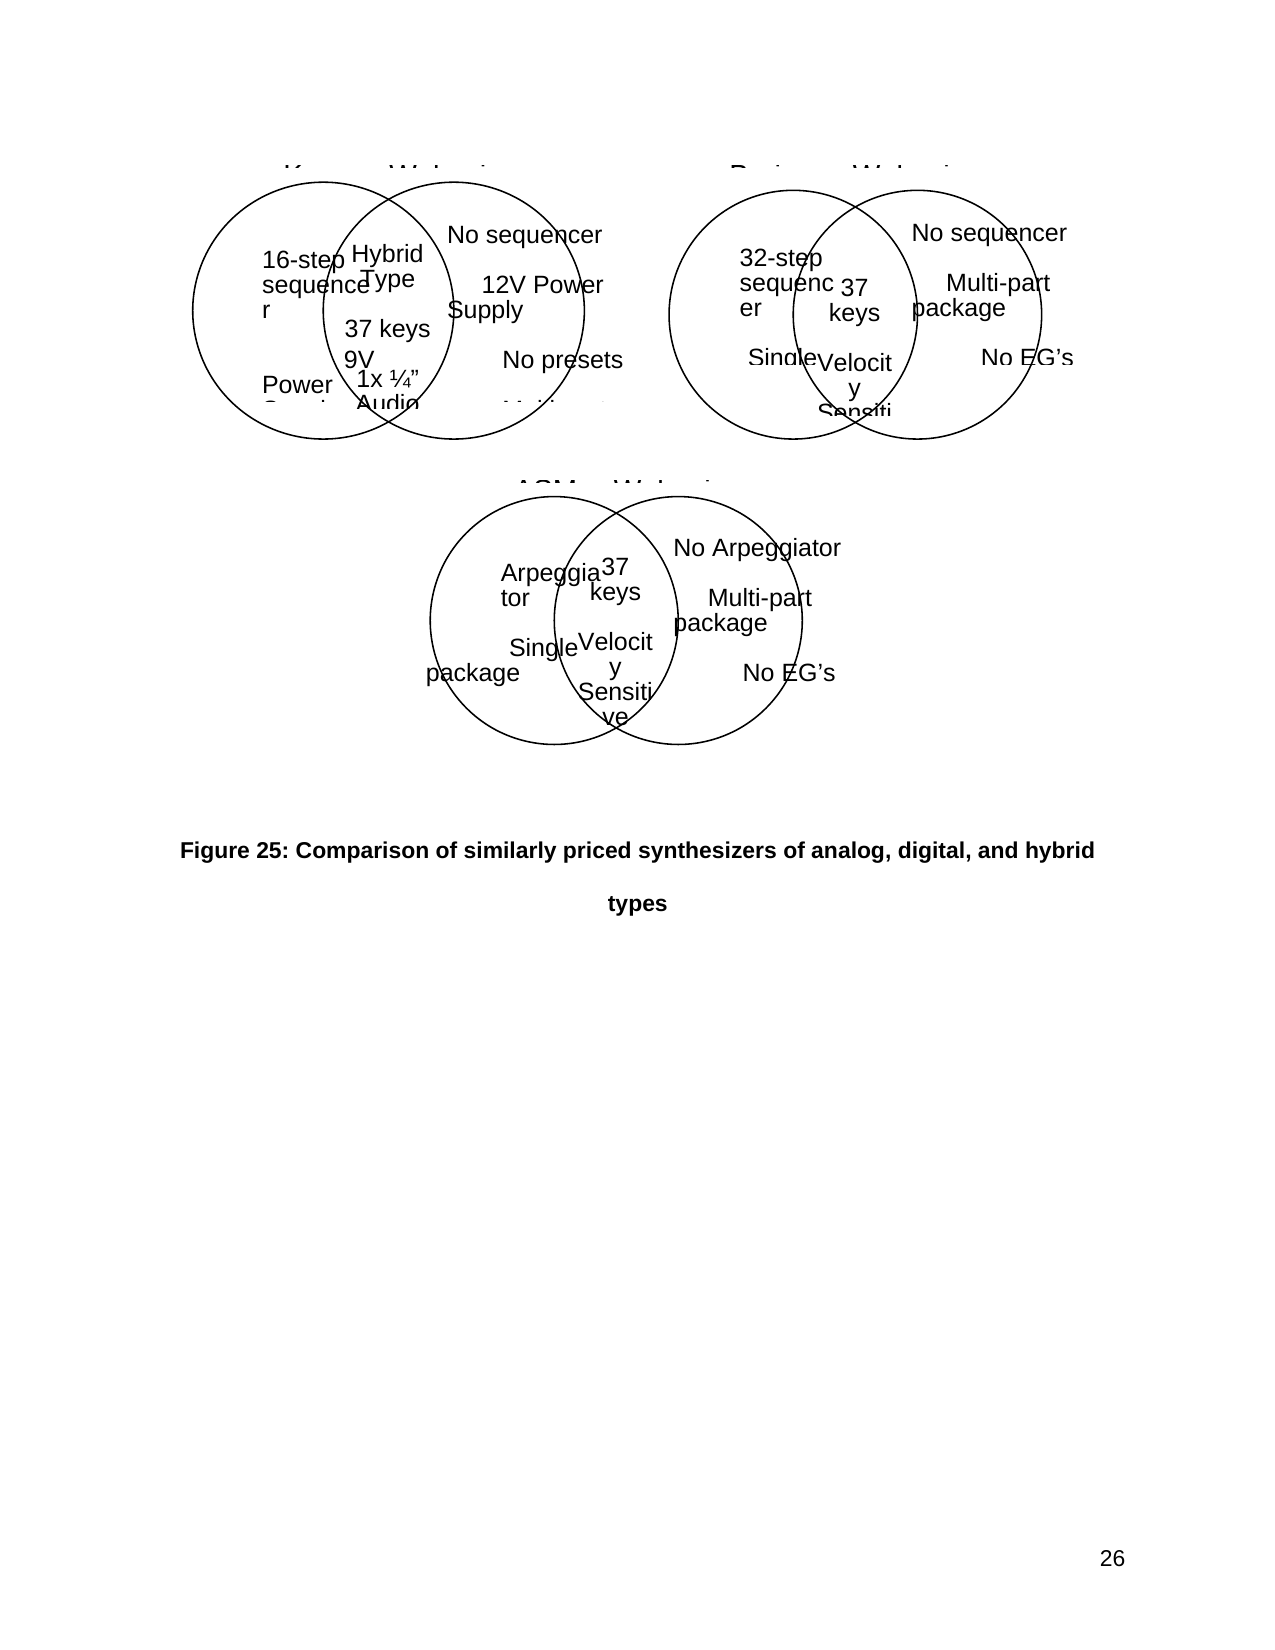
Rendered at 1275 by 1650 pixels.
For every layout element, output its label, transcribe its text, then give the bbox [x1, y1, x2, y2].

text 37 keys [602, 555, 656, 605]
text 1x ¼” Audio Out [374, 367, 431, 408]
text Figure 25: Comparison of similarly priced synthesizers of analog, digital, and hybrid types [150, 837, 1125, 916]
text Multi-part package [447, 398, 634, 402]
text Multi-part package [911, 271, 1088, 321]
text Velocity Sensitive [574, 630, 656, 730]
text No sequencer [911, 221, 1088, 246]
text Multi-part package [673, 587, 849, 637]
text No Arpeggiator [673, 537, 849, 562]
text Hybrid Type [374, 242, 431, 292]
text No sequencer [447, 223, 634, 248]
text No EG’s [911, 346, 1088, 365]
text 37 keys [343, 317, 431, 342]
text No EG’s [673, 662, 849, 687]
text 37 keys [813, 276, 895, 326]
text Velocity Sensitive [813, 351, 895, 415]
text No presets [447, 348, 634, 373]
text Single package [426, 637, 602, 687]
text 16-step sequencer [262, 223, 374, 323]
text 32-step sequencer [739, 221, 841, 321]
text Arpeggiator [501, 537, 602, 612]
text Single package [664, 346, 841, 365]
text 9V Power Supply [262, 348, 374, 402]
text 12V Power Supply [447, 273, 634, 323]
